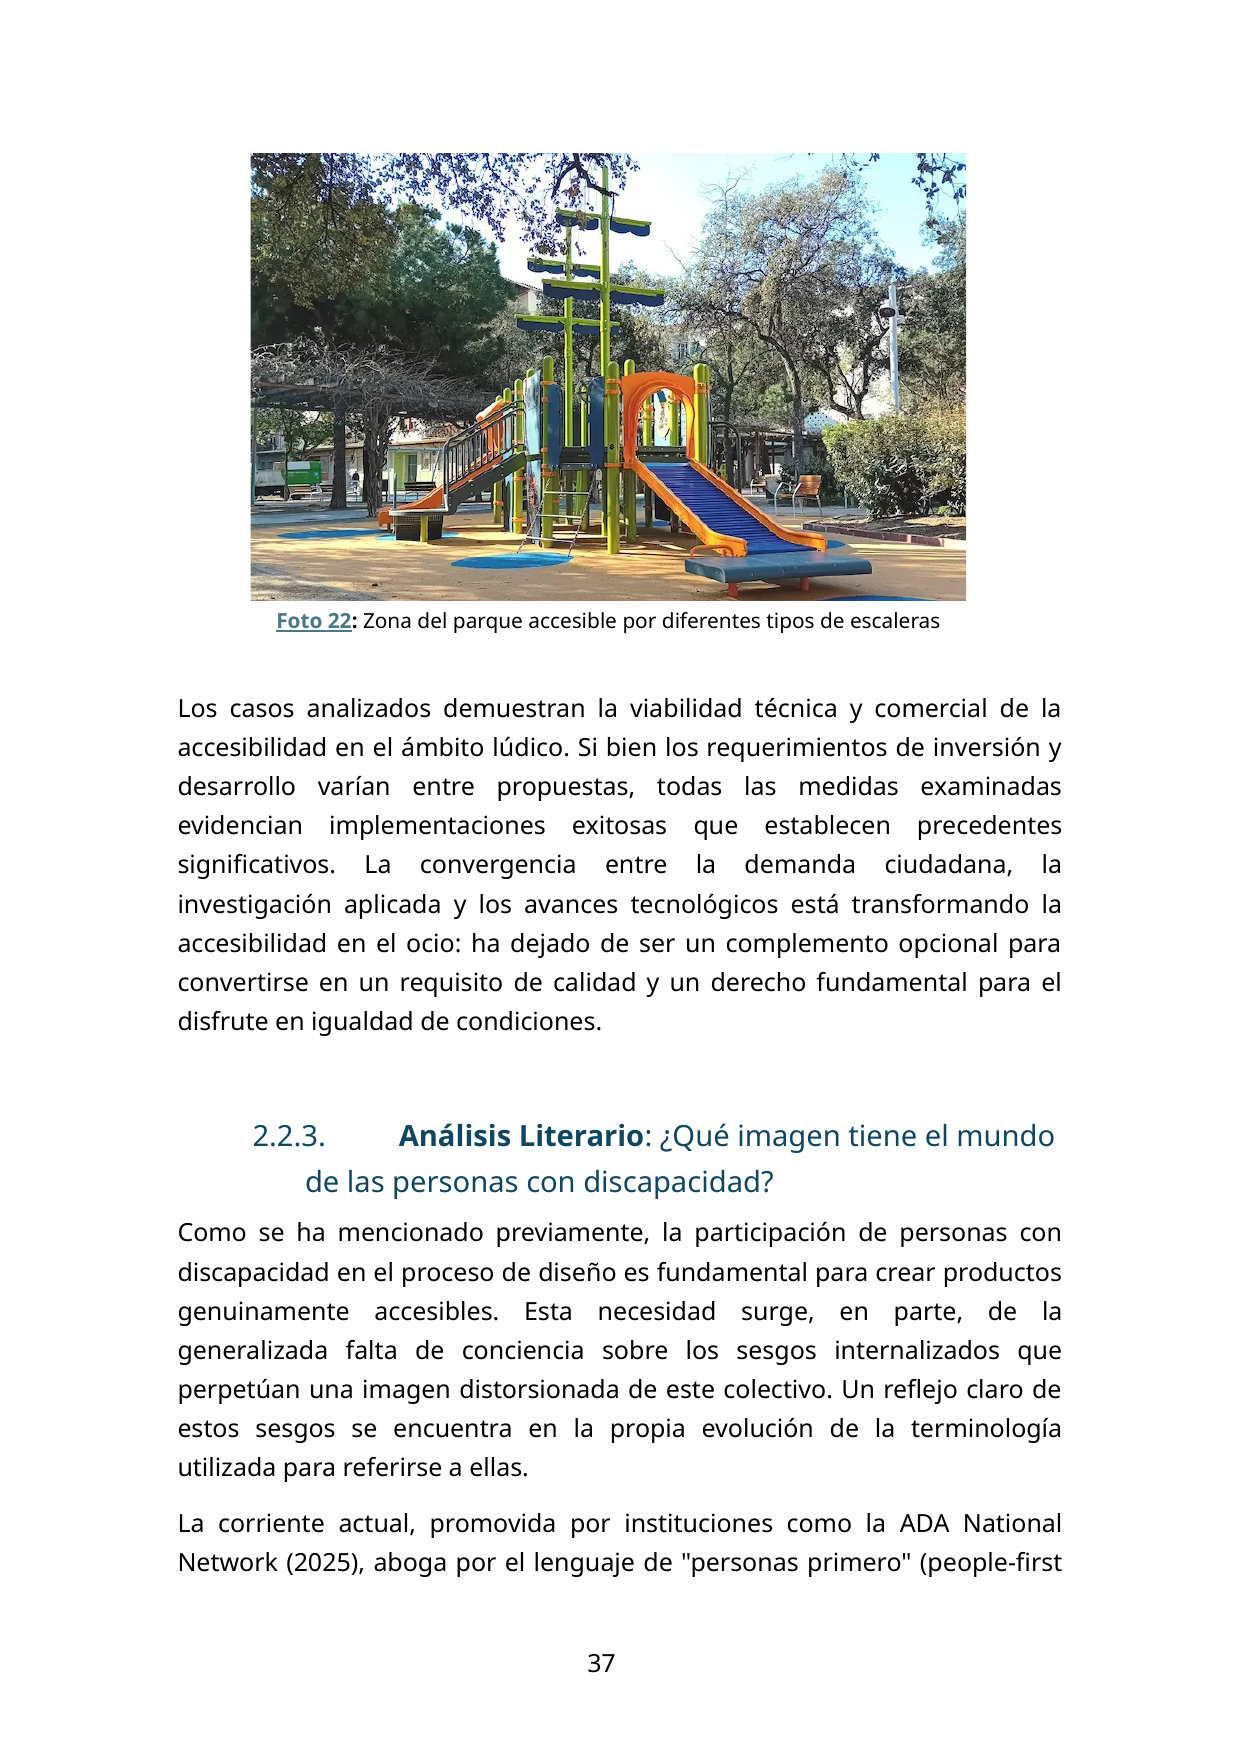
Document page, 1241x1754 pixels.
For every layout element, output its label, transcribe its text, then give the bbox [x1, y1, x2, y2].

table_cell Foto 22: Zona del parque accesible por diferentes tipos de escaleras [166, 606, 1051, 634]
picture [250, 153, 967, 601]
subtitle Análisis Literario: ¿Qué imagen tiene el mundo de las personas con discapacidad? [252, 1115, 1063, 1201]
text La corriente actual, promovida por instituciones como la ADA National Network (2025), aboga por el lenguaje de "personas primero" (people-first [177, 1506, 1063, 1579]
text Como se ha mencionado previamente, la participación de personas con discapacidad en el proceso de diseño es fundamental para crear productos genuinamente accesibles. Esta necesidad surge, en parte, de la generalizada falta de conciencia sobre los sesgos internalizados que perpetúan una imagen distorsionada de este colectivo. Un reflejo claro de estos sesgos se encuentra en la propia evolución de la terminología utilizada para referirse a ellas. [177, 1215, 1063, 1484]
table_header [166, 148, 1051, 606]
text Los casos analizados demuestran la viabilidad técnica y comercial de la accesibilidad en el ámbito lúdico. Si bien los requerimientos de inversión y desarrollo varían entre propuestas, todas las medidas examinadas evidencian implementaciones exitosas que establecen precedentes significativos. La convergencia entre la demanda ciudadana, la investigación aplicada y los avances tecnológicos está transformando la accesibilidad en el ocio: ha dejado de ser un complemento opcional para convertirse en un requisito de calidad y un derecho fundamental para el disfrute en igualdad de condiciones. [177, 690, 1063, 1038]
